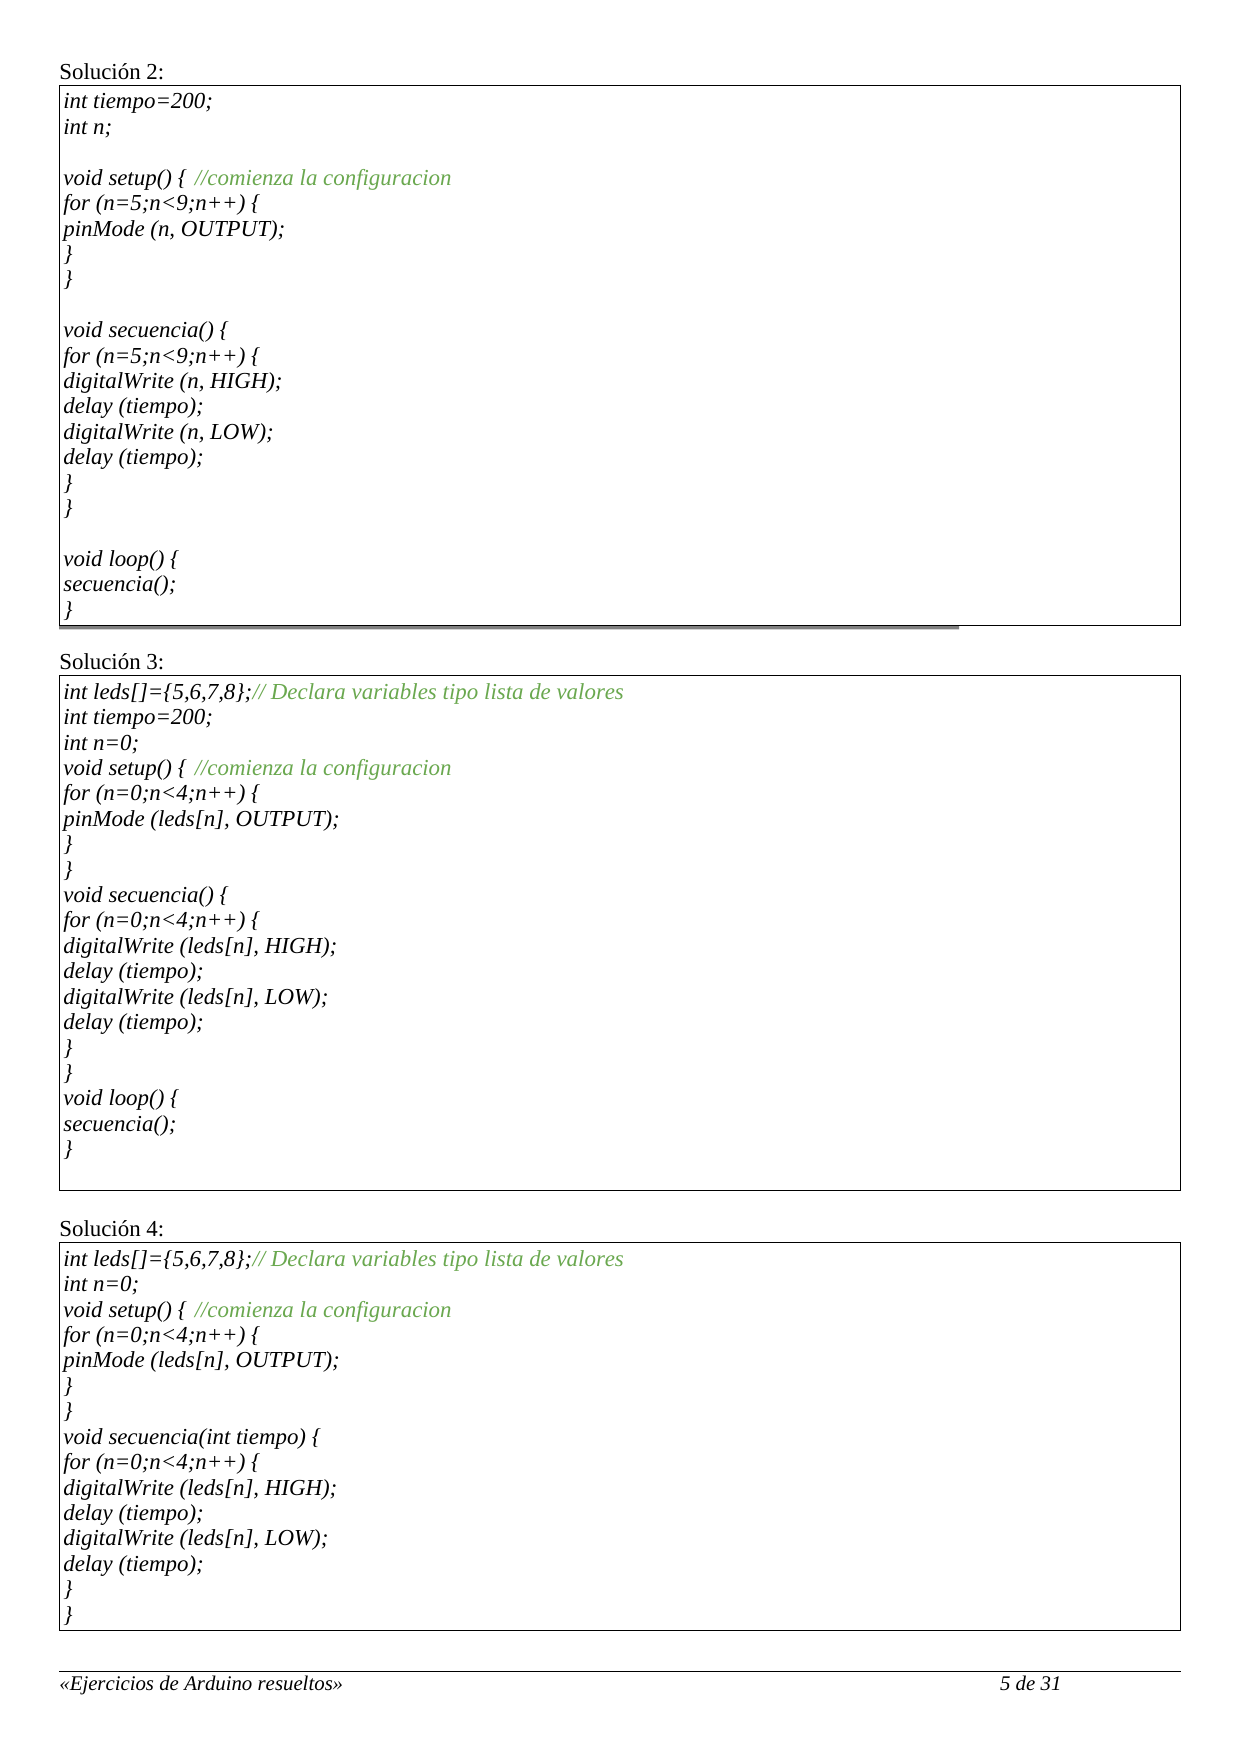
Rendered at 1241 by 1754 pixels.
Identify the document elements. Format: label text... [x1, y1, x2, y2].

text for (n=0;n<4;n++) { [60, 903, 1180, 929]
text secuencia(); [178, 1107, 1180, 1132]
text void secuencia(int tiempo) { [74, 1420, 1180, 1445]
text } [74, 1369, 1180, 1394]
text } [74, 1394, 1180, 1420]
text } [74, 262, 1180, 288]
text for (n=0;n<4;n++) { [262, 776, 1180, 802]
text } [74, 466, 1180, 491]
text pinMode (n, OUTPUT); [262, 212, 1180, 237]
text void loop() { [60, 542, 1180, 567]
text for (n=0;n<4;n++) { [262, 1445, 1180, 1471]
text void setup() { //comienza la configuracion [141, 1293, 1180, 1318]
text digitalWrite (leds[n], HIGH); [60, 1471, 1180, 1496]
text delay (tiempo); [206, 440, 1180, 466]
text for (n=5;n<9;n++) { [231, 339, 1180, 364]
text void loop() { [74, 1081, 1180, 1107]
text delay (tiempo); [60, 389, 1180, 415]
text pinMode (leds[n], OUTPUT); [60, 1343, 1180, 1369]
text delay (tiempo); [206, 1547, 1180, 1572]
text Solución 2: [170, 59, 1181, 84]
text } [74, 827, 1180, 853]
text digitalWrite (leds[n], LOW); [206, 980, 1180, 1005]
text } [74, 1056, 1180, 1081]
text int tiempo=200; [215, 700, 1180, 726]
text delay (tiempo); [206, 1496, 1180, 1521]
text Solución 3: [164, 649, 1181, 675]
text void setup() { //comienza la configuracion [141, 751, 1180, 776]
text } [60, 593, 1180, 625]
text for (n=5;n<9;n++) { [262, 186, 1180, 212]
text digitalWrite (n, LOW); [206, 415, 1180, 440]
text int n; [114, 110, 1180, 135]
text int n=0; [141, 1267, 1180, 1293]
text int leds[]={5,6,7,8};// Declara variables tipo lista de valores [60, 676, 1180, 700]
text void secuencia() { [60, 313, 1180, 339]
text } [60, 1598, 1180, 1630]
text } [74, 237, 1180, 262]
text digitalWrite (n, HIGH); [262, 364, 1180, 389]
text for (n=0;n<4;n++) { [262, 1318, 1180, 1343]
text digitalWrite (leds[n], HIGH); [262, 929, 1180, 954]
text int n=0; [60, 726, 1180, 751]
text secuencia(); [178, 567, 1180, 593]
text } [60, 1031, 1180, 1056]
text } [74, 853, 1180, 878]
text void secuencia() { [74, 878, 1180, 903]
text } [74, 491, 1180, 517]
text digitalWrite (leds[n], LOW); [206, 1521, 1180, 1547]
text } [74, 1132, 1180, 1158]
text pinMode (leds[n], OUTPUT); [262, 802, 1180, 827]
text void setup() { //comienza la configuracion [60, 161, 1180, 186]
text Solución 4: [164, 1216, 1181, 1242]
text int leds[]={5,6,7,8};// Declara variables tipo lista de valores [60, 1243, 1180, 1267]
text delay (tiempo); [206, 954, 1180, 980]
text int tiempo=200; [60, 86, 1180, 110]
text } [74, 1572, 1180, 1598]
text delay (tiempo); [206, 1005, 1180, 1031]
